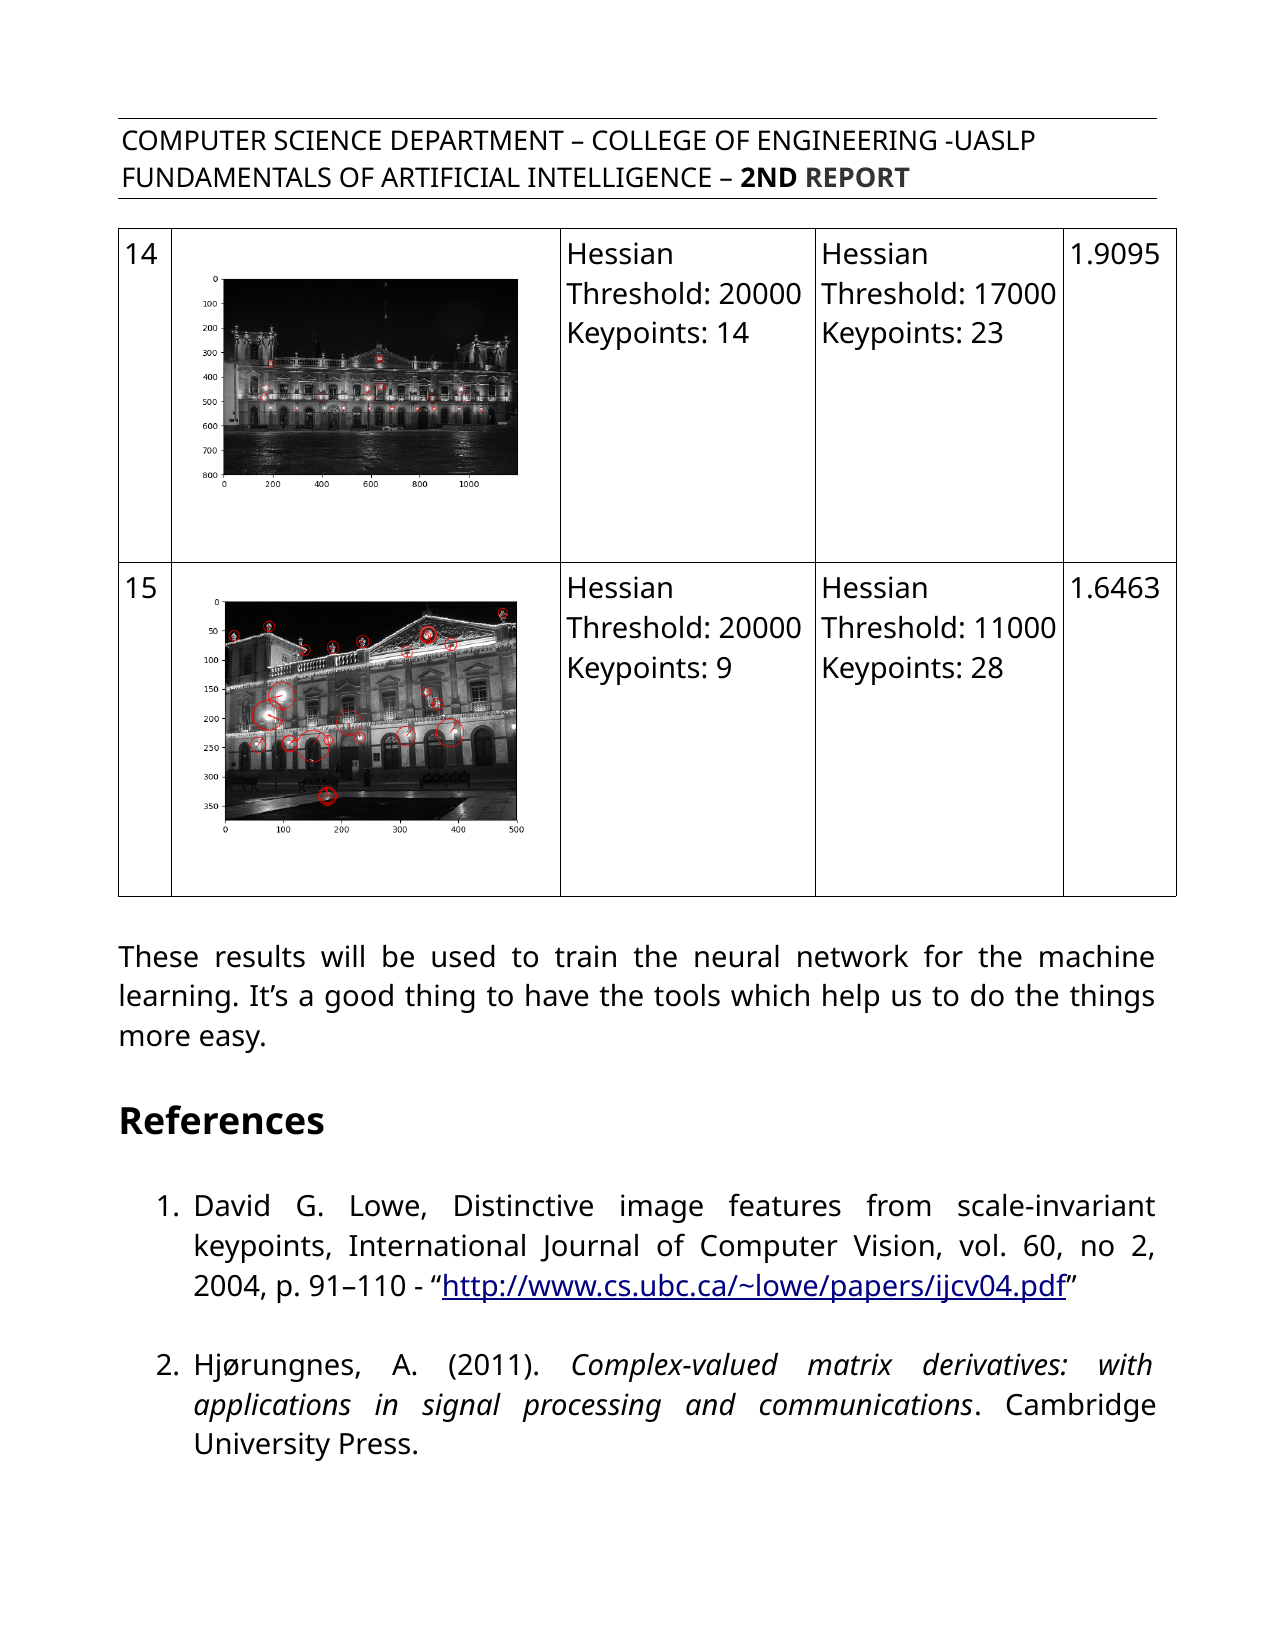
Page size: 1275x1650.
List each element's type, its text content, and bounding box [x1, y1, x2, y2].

text These results will be used to train the neural network for the machine learning. It’s a good thing to have the tools which help us to do the things more easy. [118, 936, 1157, 1055]
table_cell [172, 229, 560, 562]
picture [177, 567, 555, 851]
table_cell [172, 563, 560, 896]
table_cell 15 [119, 563, 171, 896]
table_cell 1.6463 [1064, 563, 1176, 896]
table_cell 14 [119, 229, 171, 562]
table_cell Hessian Threshold: 20000 Keypoints: 14 [561, 229, 815, 562]
list David G. Lowe, Distinctive image features from scale-invariant keypoints, International Journal of Computer Vision, vol. 60, no 2, 2004, p. 91–110 - “http://www.cs.ubc.ca/~lowe/papers/ijcv04.pdf” [156, 1185, 1157, 1304]
list Hjørungnes, A. (2011). Complex-valued matrix derivatives: with applications in signal processing and communications. Cambridge University Press. [156, 1344, 1157, 1463]
picture [177, 233, 555, 517]
table_cell Hessian Threshold: 17000 Keypoints: 23 [816, 229, 1063, 562]
table_cell Hessian Threshold: 11000 Keypoints: 28 [816, 563, 1063, 896]
table_cell Hessian Threshold: 20000 Keypoints: 9 [561, 563, 815, 896]
text References [118, 1095, 1157, 1146]
table_cell 1.9095 [1064, 229, 1176, 562]
